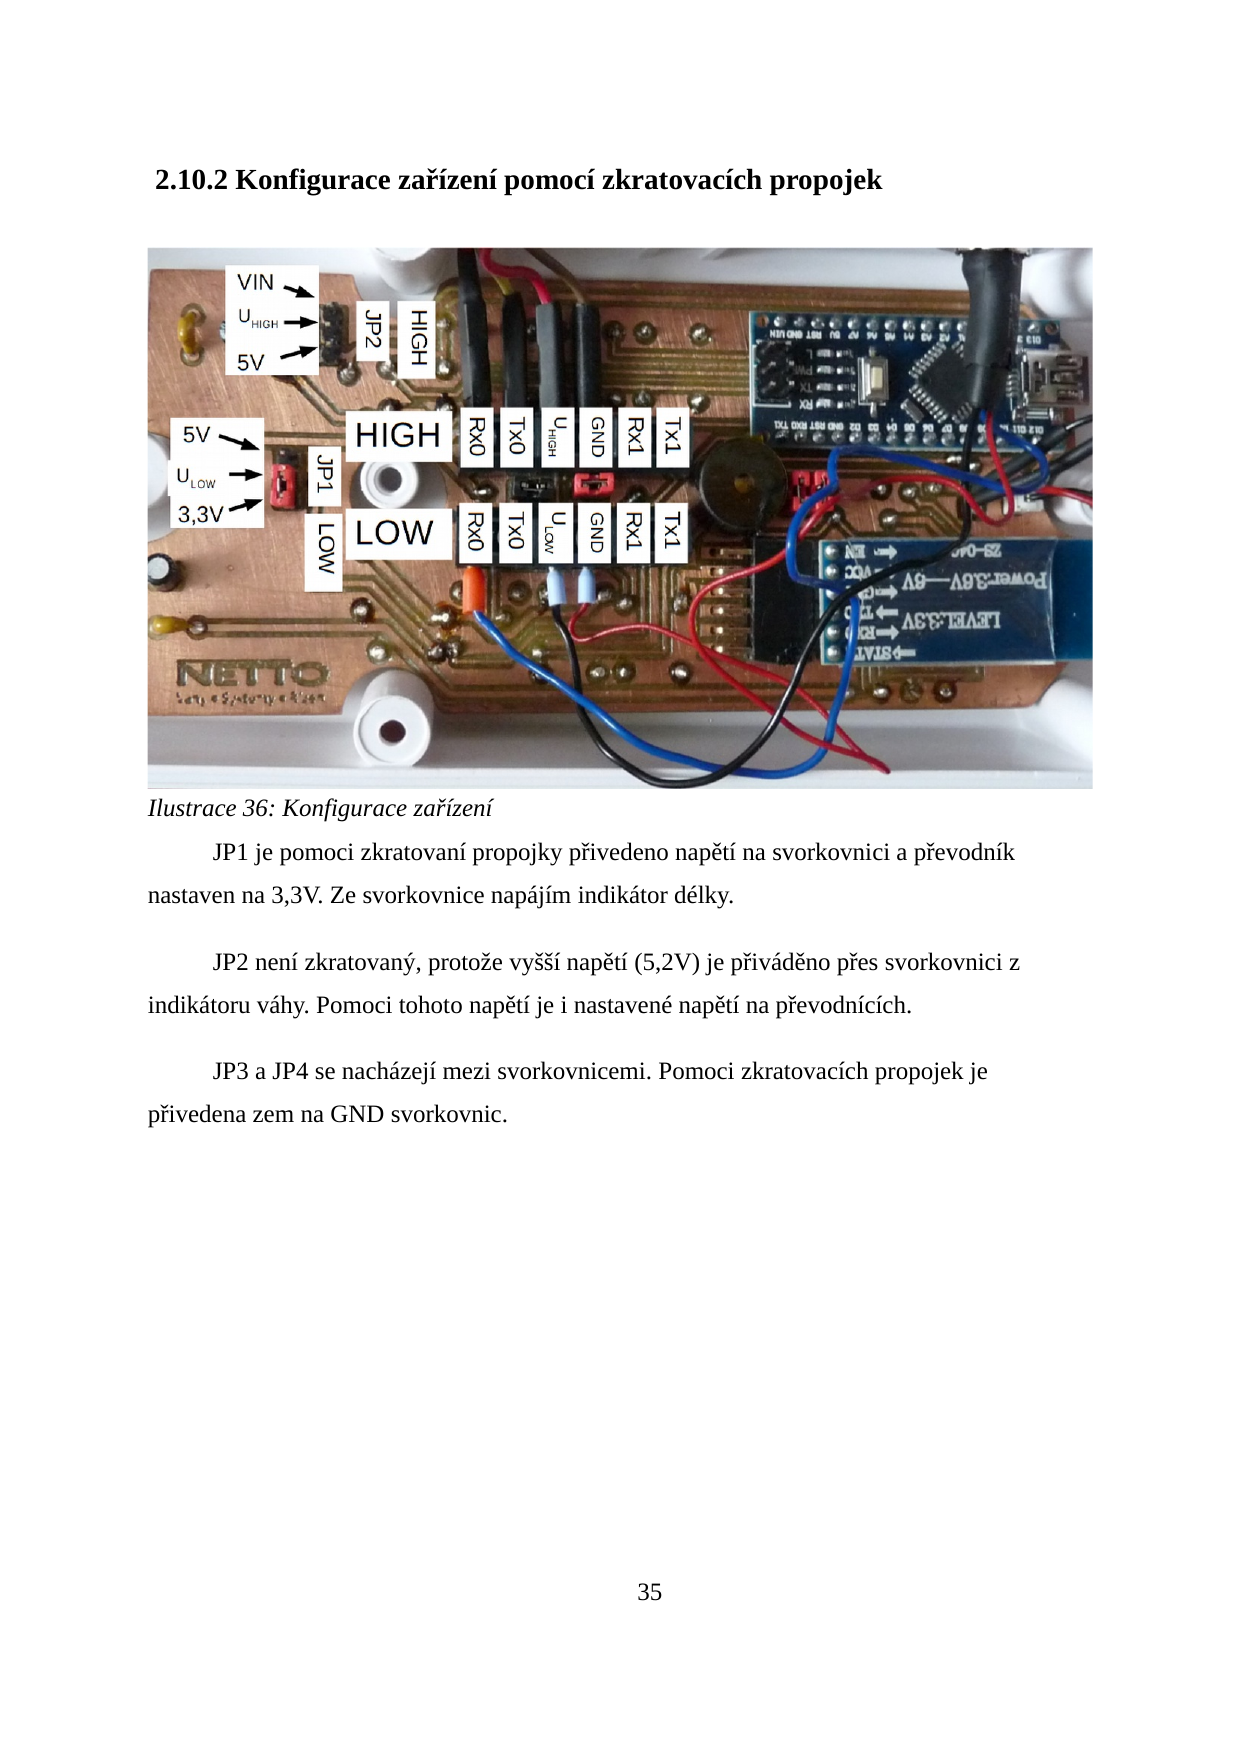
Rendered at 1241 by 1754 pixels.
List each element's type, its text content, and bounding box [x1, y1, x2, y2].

text JP2 není zkratovaný, protože vyšší napětí (5,2V) je přiváděno přes svorkovnici z indikátoru váhy. Pomoci tohoto napětí je i nastavené napětí na převodnících. [148, 947, 1093, 1018]
text JP1 je pomoci zkratovaní propojky přivedeno napětí na svorkovnici a převodník nastaven na 3,3V. Ze svorkovnice napájím indikátor délky. [148, 822, 1093, 908]
subtitle Konfigurace zařízení pomocí zkratovacích propojek [148, 162, 1093, 196]
text JP3 a JP4 se nacházejí mezi svorkovnicemi. Pomoci zkratovacích propojek je přivedena zem na GND svorkovnic. [148, 1056, 1093, 1128]
text Ilustrace 36: Konfigurace zařízení [148, 789, 1093, 822]
picture [147, 247, 1093, 789]
text [148, 208, 1093, 247]
